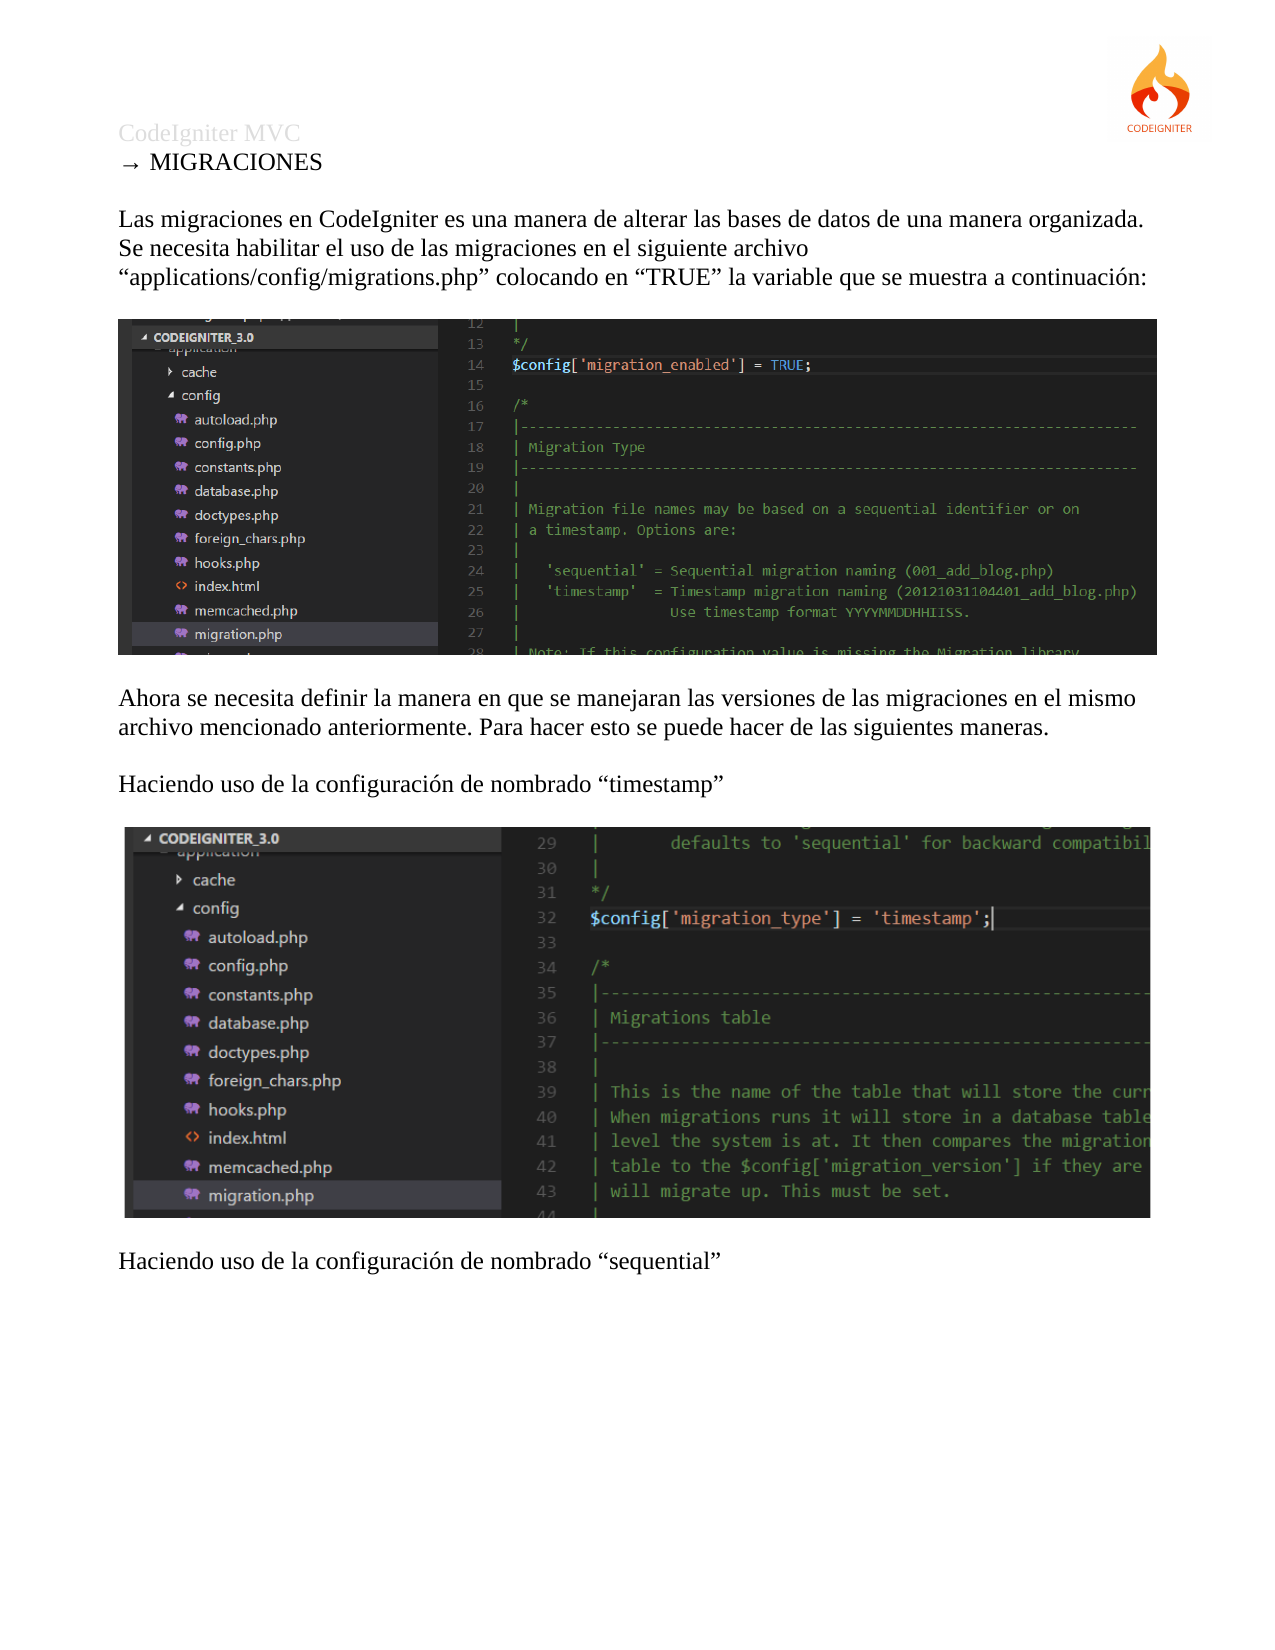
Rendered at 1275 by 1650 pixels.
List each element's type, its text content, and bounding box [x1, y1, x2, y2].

picture [118, 319, 1157, 655]
text Se necesita habilitar el uso de las migraciones en el siguiente archivo “applications/config/migrations.php” colocando en “TRUE” la variable que se muestra a continuación: [118, 233, 1157, 291]
text Haciendo uso de la configuración de nombrado “timestamp” [118, 769, 1157, 798]
text → MIGRACIONES [118, 147, 1157, 176]
text Ahora se necesita definir la manera en que se manejaran las versiones de las migraciones en el mismo archivo mencionado anteriormente. Para hacer esto se puede hacer de las siguientes maneras. [118, 683, 1157, 741]
text Las migraciones en CodeIgniter es una manera de alterar las bases de datos de una manera organizada. [118, 204, 1157, 233]
picture [1107, 36, 1213, 142]
text Haciendo uso de la configuración de nombrado “sequential” [118, 1246, 1157, 1275]
picture [124, 827, 1151, 1218]
